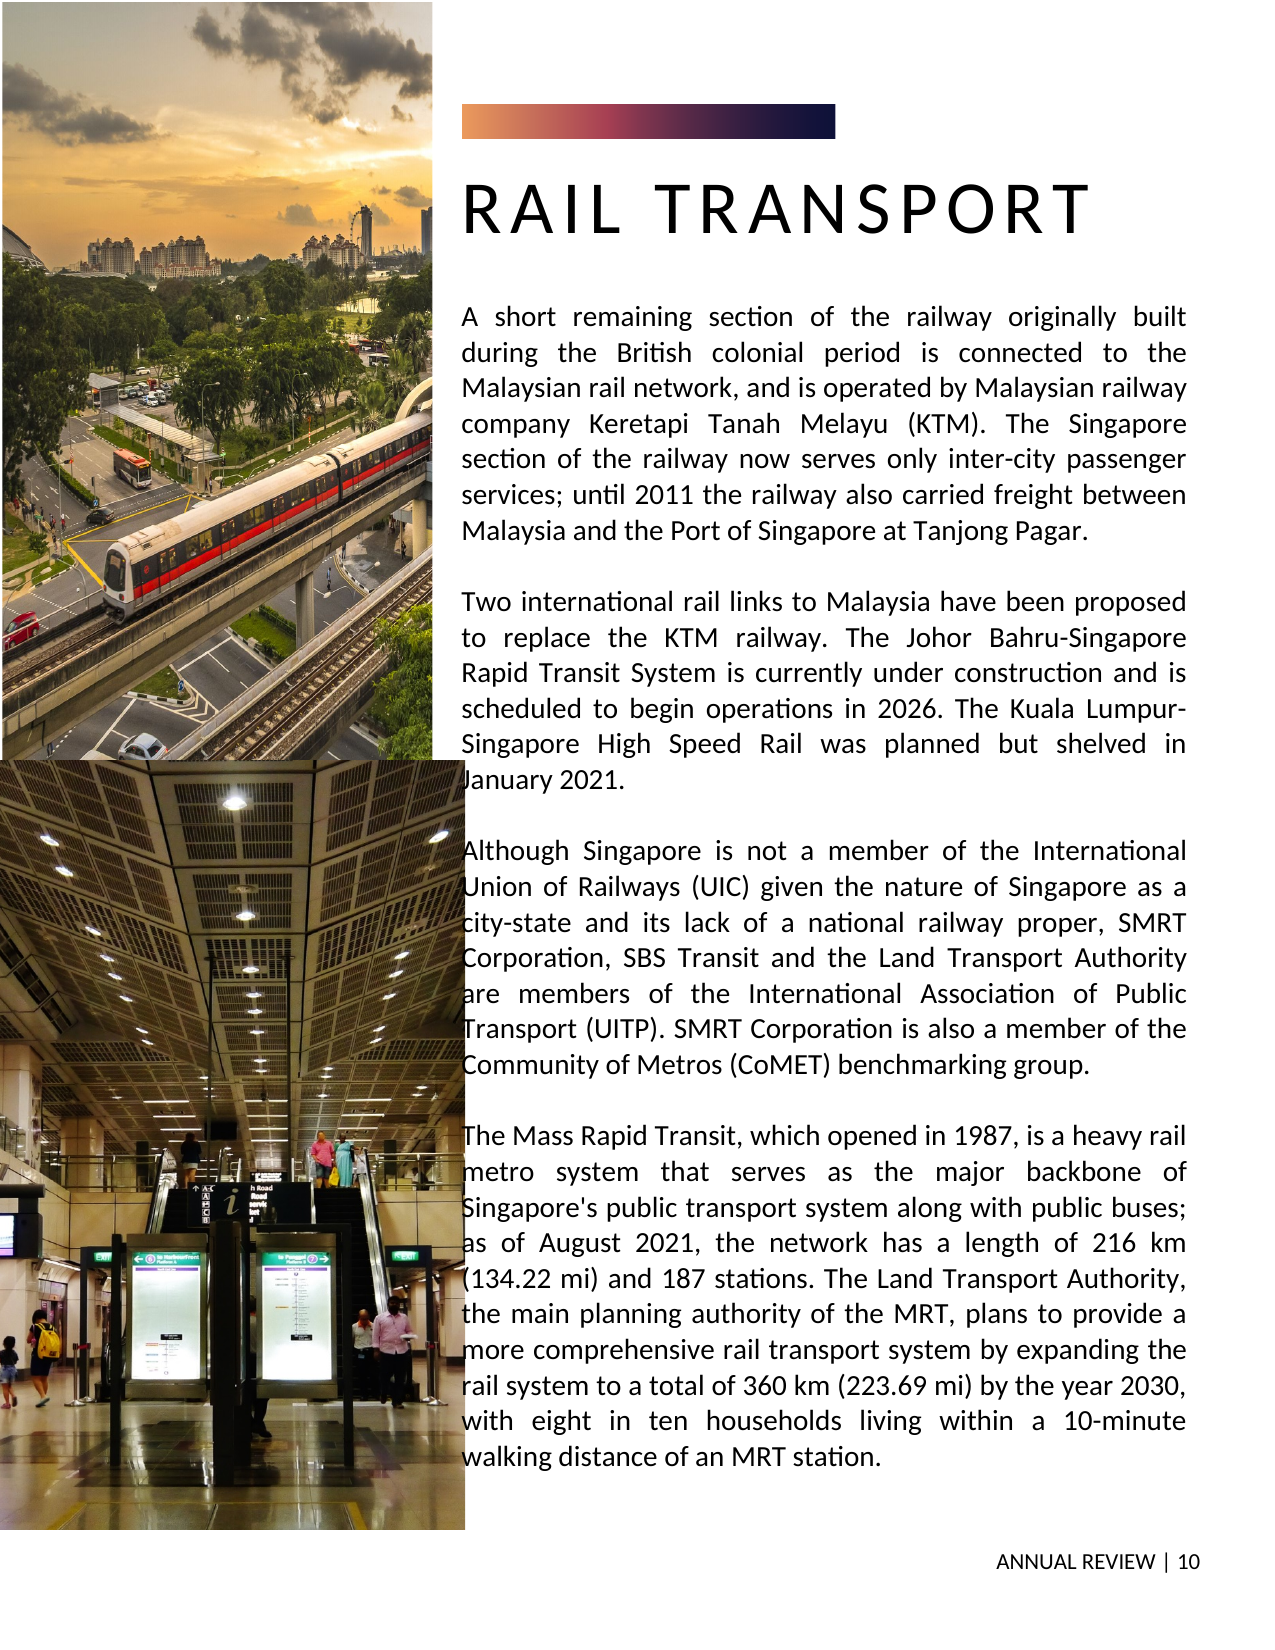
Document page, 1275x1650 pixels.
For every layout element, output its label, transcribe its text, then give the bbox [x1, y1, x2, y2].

table_header [450, 103, 1199, 148]
table_cell A short remaining section of the railway originally built during the British colonial period is connected to the Malaysian rail network, and is operated by Malaysian railway company Keretapi Tanah Melayu (KTM). The Singapore section of the railway now serves only inter-city passenger services; until 2011 the railway also carried freight between Malaysia and the Port of Singapore at Tanjong Pagar. Two international rail links to Malaysia have been proposed to replace the KTM railway. The Johor Bahru-Singapore Rapid Transit System is currently under construction and is scheduled to begin operations in 2026. The Kuala Lumpur-Singapore High Speed Rail was planned but shelved in January 2021. Although Singapore is not a member of the International Union of Railways (UIC) given the nature of Singapore as a city-state and its lack of a national railway proper, SMRT Corporation, SBS Transit and the Land Transport Authority are members of the International Association of Public Transport (UITP). SMRT Corporation is also a member of the Community of Metros (CoMET) benchmarking group. The Mass Rapid Transit, which opened in 1987, is a heavy rail metro system that serves as the major backbone of Singapore's public transport system along with public buses; as of August 2021, the network has a length of 216 km (134.22 mi) and 187 stations. The Land Transport Authority, the main planning authority of the MRT, plans to provide a more comprehensive rail transport system by expanding the rail system to a total of 360 km (223.69 mi) by the year 2030, with eight in ten households living within a 10-minute walking distance of an MRT station. [450, 298, 1199, 1504]
table_cell Rail TRANSPORT [450, 148, 1199, 298]
table_header [433, 103, 450, 760]
